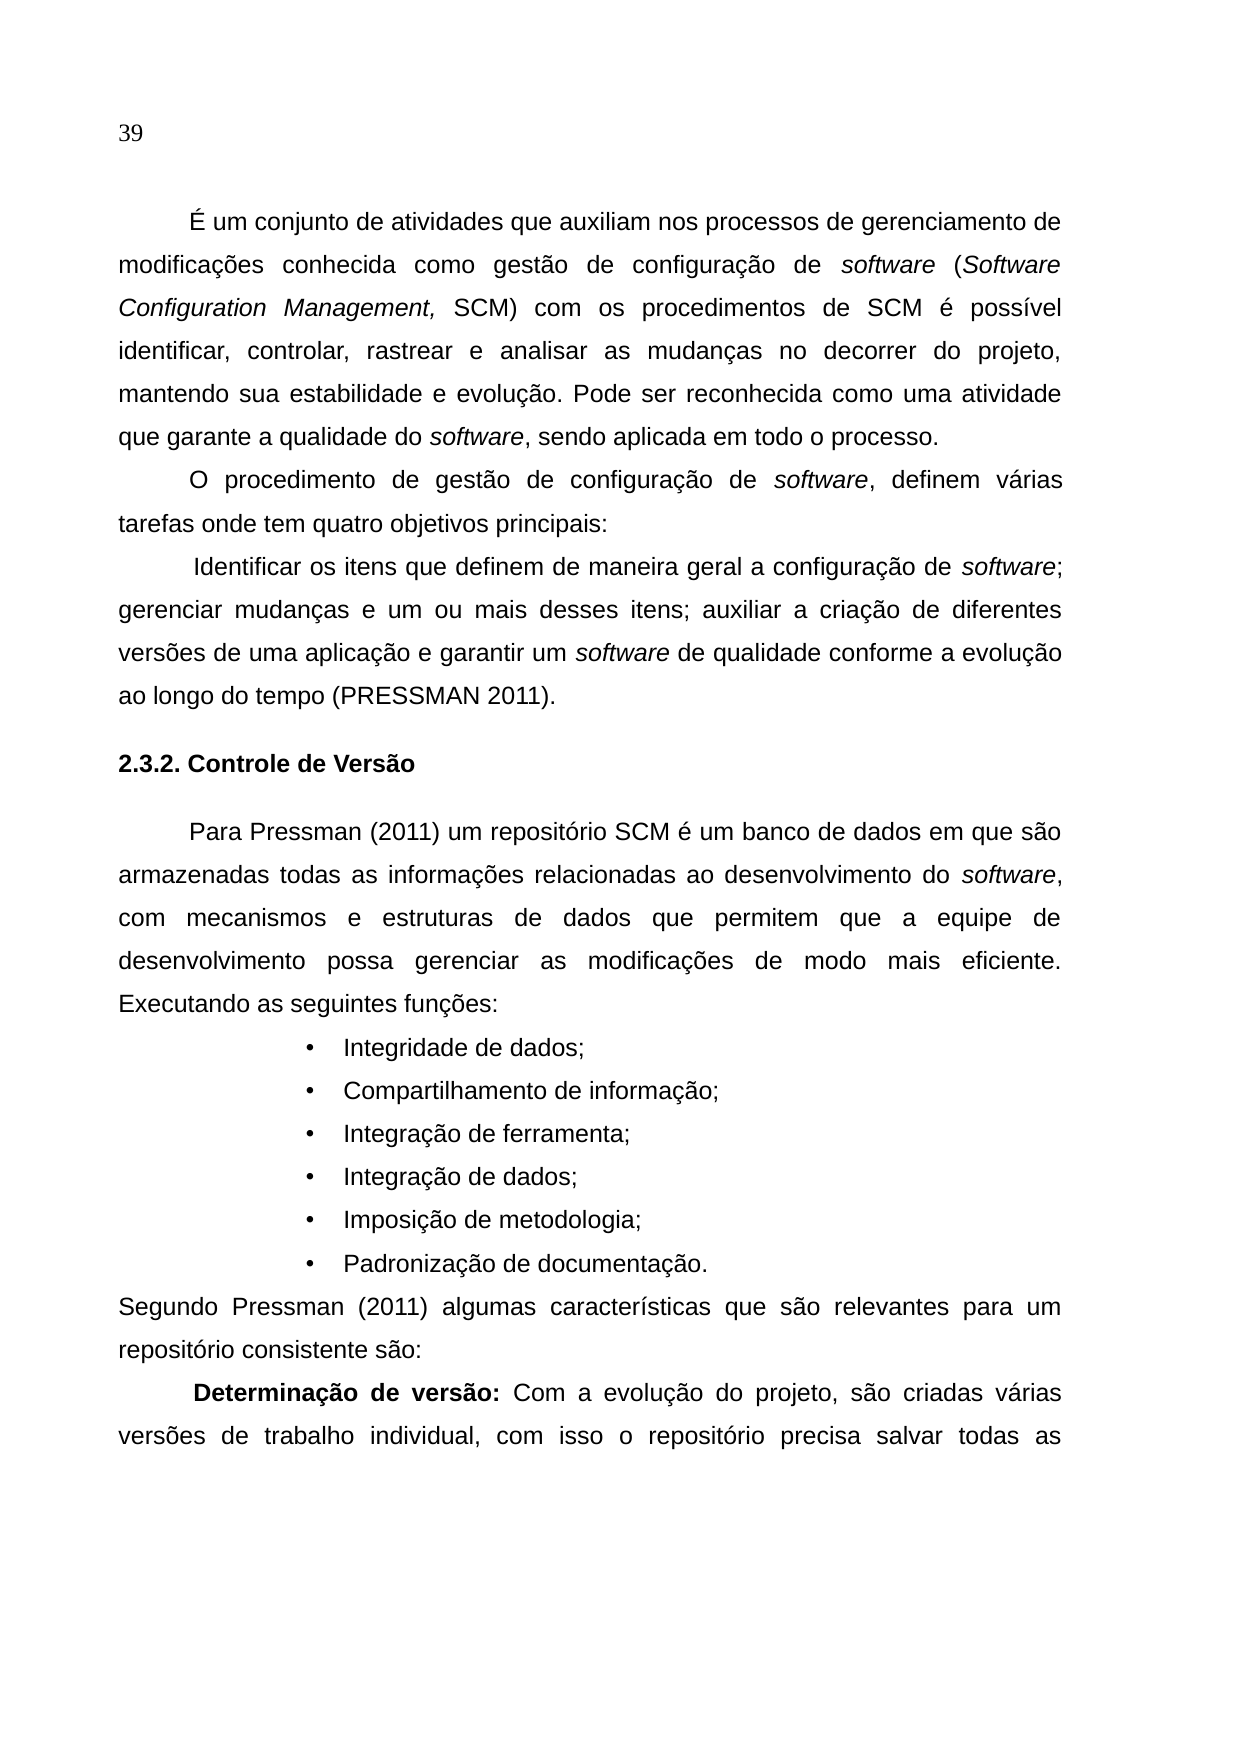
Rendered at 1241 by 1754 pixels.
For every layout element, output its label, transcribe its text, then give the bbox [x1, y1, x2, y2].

list Imposição de metodologia; [306, 1205, 1063, 1234]
list Padronização de documentação. [306, 1249, 1063, 1277]
text Para Pressman (2011) um repositório SCM é um banco de dados em que são armazenadas todas as informações relacionadas ao desenvolvimento do software, com mecanismos e estruturas de dados que permitem que a equipe de desenvolvimento possa gerenciar as modificações de modo mais eficiente. Executando as seguintes funções: [118, 817, 1063, 1018]
list Integração de dados; [306, 1162, 1063, 1191]
list Integridade de dados; [306, 1032, 1063, 1061]
subtitle 2.3.2. Controle de Versão [118, 749, 1063, 778]
text Segundo Pressman (2011) algumas características que são relevantes para um repositório consistente são: [118, 1292, 1063, 1364]
text O procedimento de gestão de configuração de software, definem várias tarefas onde tem quatro objetivos principais: [118, 465, 1063, 537]
list Compartilhamento de informação; [306, 1076, 1063, 1104]
list Integração de ferramenta; [306, 1119, 1063, 1148]
text Identificar os itens que definem de maneira geral a configuração de software; gerenciar mudanças e um ou mais desses itens; auxiliar a criação de diferentes versões de uma aplicação e garantir um software de qualidade conforme a evolução ao longo do tempo (PRESSMAN 2011). [118, 552, 1063, 710]
text Determinação de versão: Com a evolução do projeto, são criadas várias versões de trabalho individual, com isso o repositório precisa salvar todas as [118, 1378, 1063, 1450]
text É um conjunto de atividades que auxiliam nos processos de gerenciamento de modificações conhecida como gestão de configuração de software (Software Configuration Management, SCM) com os procedimentos de SCM é possível identificar, controlar, rastrear e analisar as mudanças no decorrer do projeto, mantendo sua estabilidade e evolução. Pode ser reconhecida como uma atividade que garante a qualidade do software, sendo aplicada em todo o processo. [118, 207, 1063, 451]
